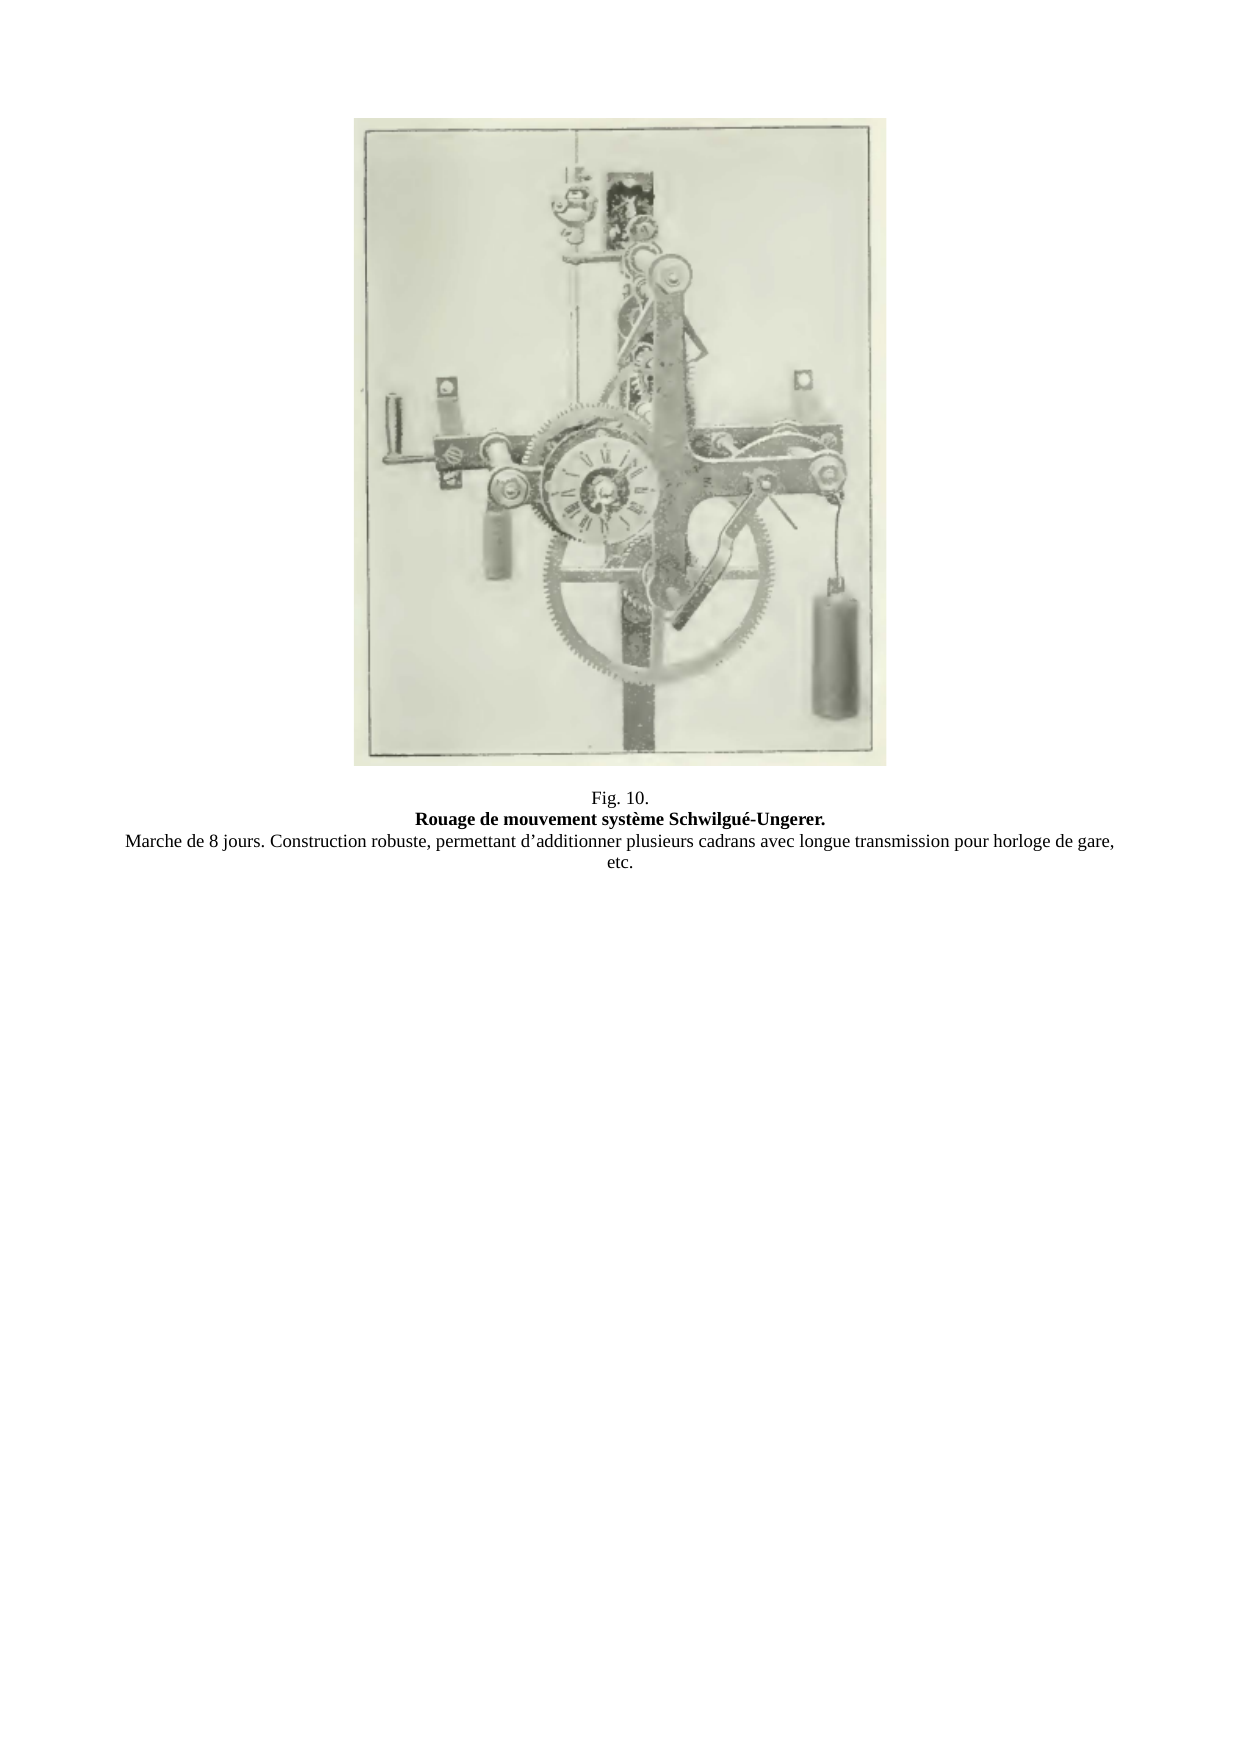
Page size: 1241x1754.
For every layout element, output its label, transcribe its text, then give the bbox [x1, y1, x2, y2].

text Marche de 8 jours. Construction robuste, permettant d’additionner plusieurs cadrans avec longue transmission pour horloge de gare, etc. [118, 830, 1122, 873]
text Rouage de mouvement système Schwilgué-Ungerer. [118, 808, 1122, 830]
picture [353, 118, 887, 766]
text Fig. 10. [118, 787, 1122, 808]
